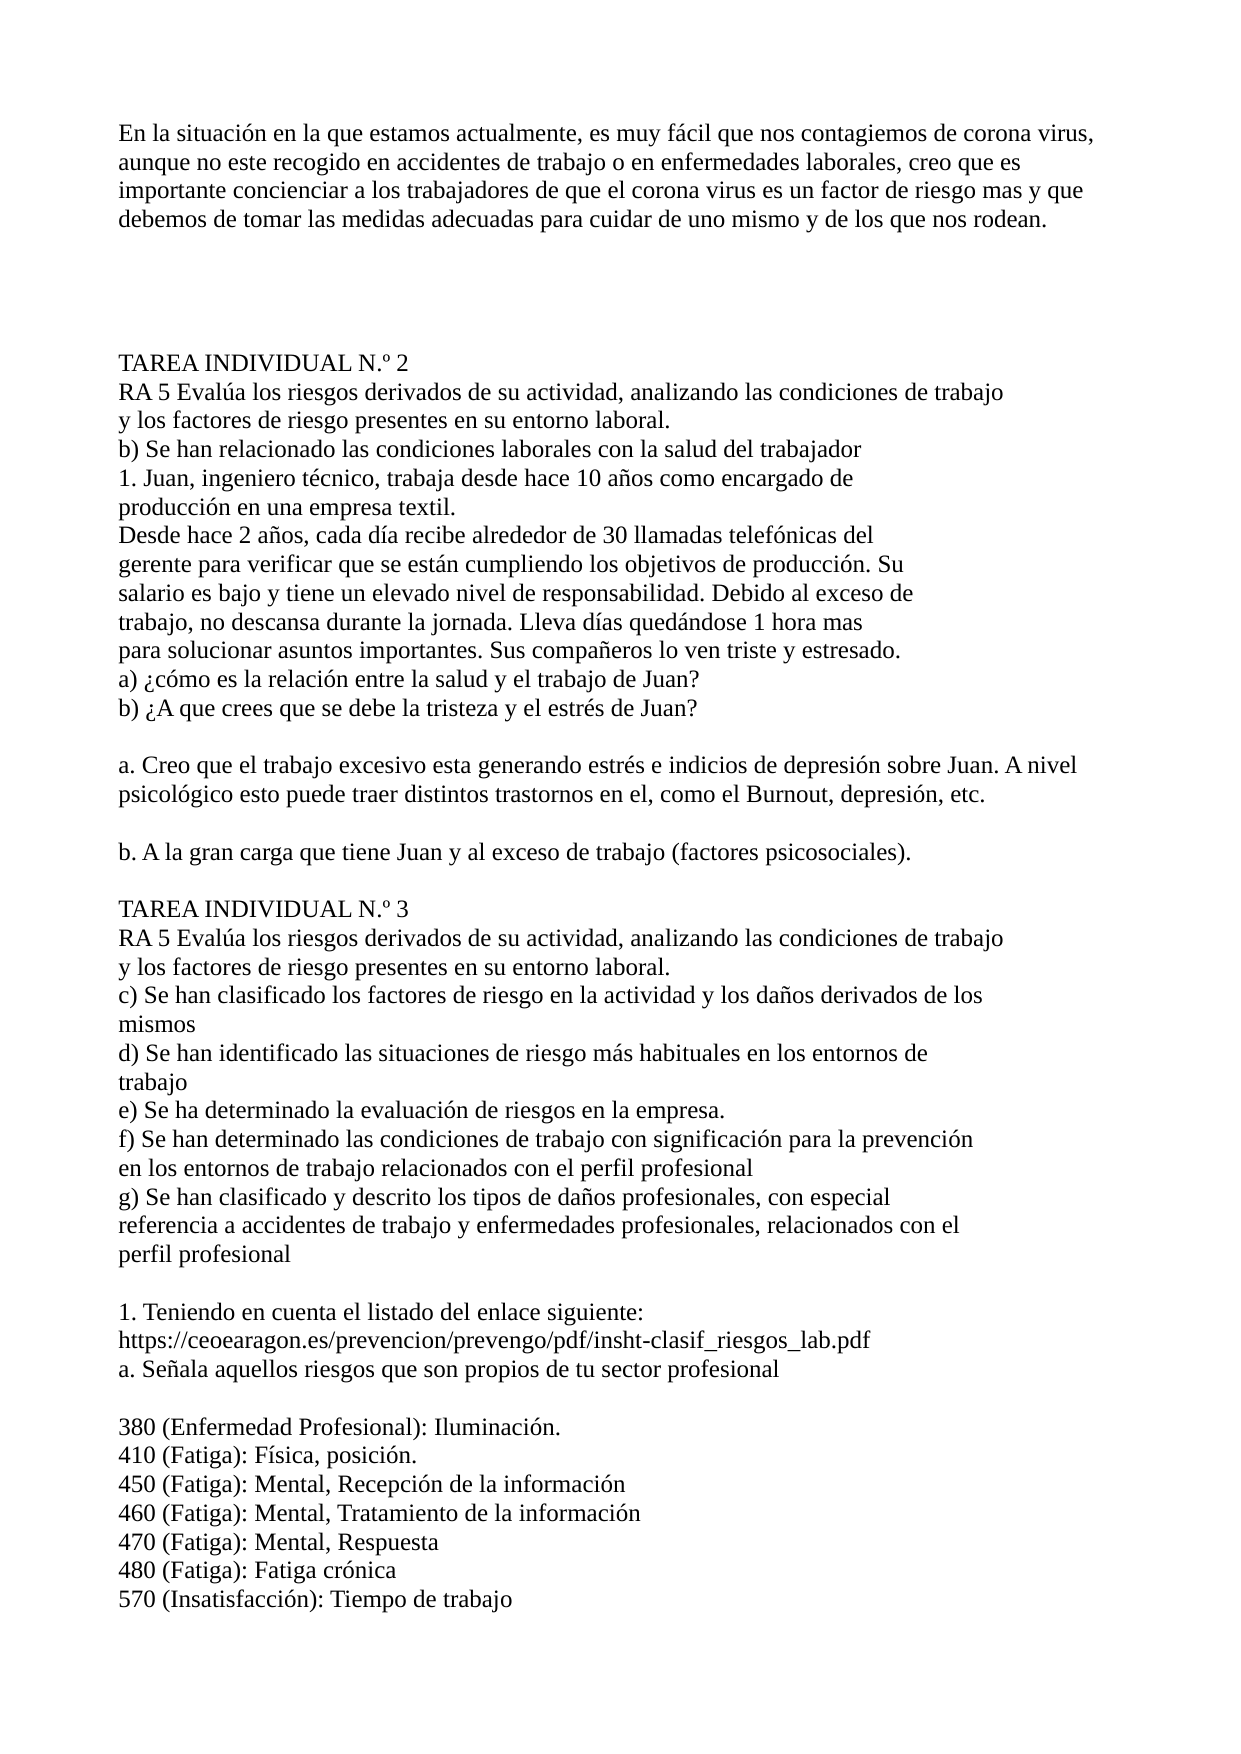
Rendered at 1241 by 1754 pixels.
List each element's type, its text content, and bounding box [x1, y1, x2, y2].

text a. Creo que el trabajo excesivo esta generando estrés e indicios de depresión sobre Juan. A nivel psicológico esto puede traer distintos trastornos en el, como el Burnout, depresión, etc. [118, 751, 1122, 808]
text g) Se han clasificado y descrito los tipos de daños profesionales, con especial [118, 1182, 1122, 1211]
text 1. Teniendo en cuenta el listado del enlace siguiente: [118, 1297, 1122, 1326]
text salario es bajo y tiene un elevado nivel de responsabilidad. Debido al exceso de [118, 578, 1122, 607]
text trabajo [118, 1067, 1122, 1096]
text RA 5 Evalúa los riesgos derivados de su actividad, analizando las condiciones de trabajo [118, 923, 1122, 952]
text 480 (Fatiga): Fatiga crónica [118, 1556, 1122, 1584]
text perfil profesional [118, 1239, 1122, 1268]
text gerente para verificar que se están cumpliendo los objetivos de producción. Su [118, 549, 1122, 578]
text En la situación en la que estamos actualmente, es muy fácil que nos contagiemos de corona virus, aunque no este recogido en accidentes de trabajo o en enfermedades laborales, creo que es importante concienciar a los trabajadores de que el corona virus es un factor de riesgo mas y que debemos de tomar las medidas adecuadas para cuidar de uno mismo y de los que nos rodean. [118, 118, 1122, 233]
text TAREA INDIVIDUAL N.º 3 [118, 894, 1122, 923]
text b) Se han relacionado las condiciones laborales con la salud del trabajador [118, 434, 1122, 463]
text trabajo, no descansa durante la jornada. Lleva días quedándose 1 hora mas [118, 607, 1122, 636]
text 380 (Enfermedad Profesional): Iluminación. [118, 1412, 1122, 1441]
text c) Se han clasificado los factores de riesgo en la actividad y los daños derivados de los [118, 981, 1122, 1009]
text e) Se ha determinado la evaluación de riesgos en la empresa. [118, 1096, 1122, 1124]
text referencia a accidentes de trabajo y enfermedades profesionales, relacionados con el [118, 1211, 1122, 1239]
text 570 (Insatisfacción): Tiempo de trabajo [118, 1584, 1122, 1613]
text f) Se han determinado las condiciones de trabajo con significación para la prevención [118, 1124, 1122, 1153]
text d) Se han identificado las situaciones de riesgo más habituales en los entornos de [118, 1038, 1122, 1067]
text y los factores de riesgo presentes en su entorno laboral. [118, 952, 1122, 981]
text TAREA INDIVIDUAL N.º 2 [118, 348, 1122, 377]
text producción en una empresa textil. [118, 492, 1122, 521]
text b) ¿A que crees que se debe la tristeza y el estrés de Juan? [118, 693, 1122, 722]
text https://ceoearagon.es/prevencion/prevengo/pdf/insht-clasif_riesgos_lab.pdf [118, 1326, 1122, 1354]
text mismos [118, 1009, 1122, 1038]
text 450 (Fatiga): Mental, Recepción de la información [118, 1469, 1122, 1498]
text a) ¿cómo es la relación entre la salud y el trabajo de Juan? [118, 664, 1122, 693]
text RA 5 Evalúa los riesgos derivados de su actividad, analizando las condiciones de trabajo [118, 377, 1122, 406]
text 410 (Fatiga): Física, posición. [118, 1441, 1122, 1469]
text para solucionar asuntos importantes. Sus compañeros lo ven triste y estresado. [118, 636, 1122, 664]
text 1. Juan, ingeniero técnico, trabaja desde hace 10 años como encargado de [118, 463, 1122, 492]
text 460 (Fatiga): Mental, Tratamiento de la información [118, 1498, 1122, 1527]
text b. A la gran carga que tiene Juan y al exceso de trabajo (factores psicosociales). [118, 837, 1122, 866]
text Desde hace 2 años, cada día recibe alrededor de 30 llamadas telefónicas del [118, 521, 1122, 549]
text y los factores de riesgo presentes en su entorno laboral. [118, 406, 1122, 434]
text a. Señala aquellos riesgos que son propios de tu sector profesional [118, 1354, 1122, 1383]
text 470 (Fatiga): Mental, Respuesta [118, 1527, 1122, 1556]
text en los entornos de trabajo relacionados con el perfil profesional [118, 1153, 1122, 1182]
